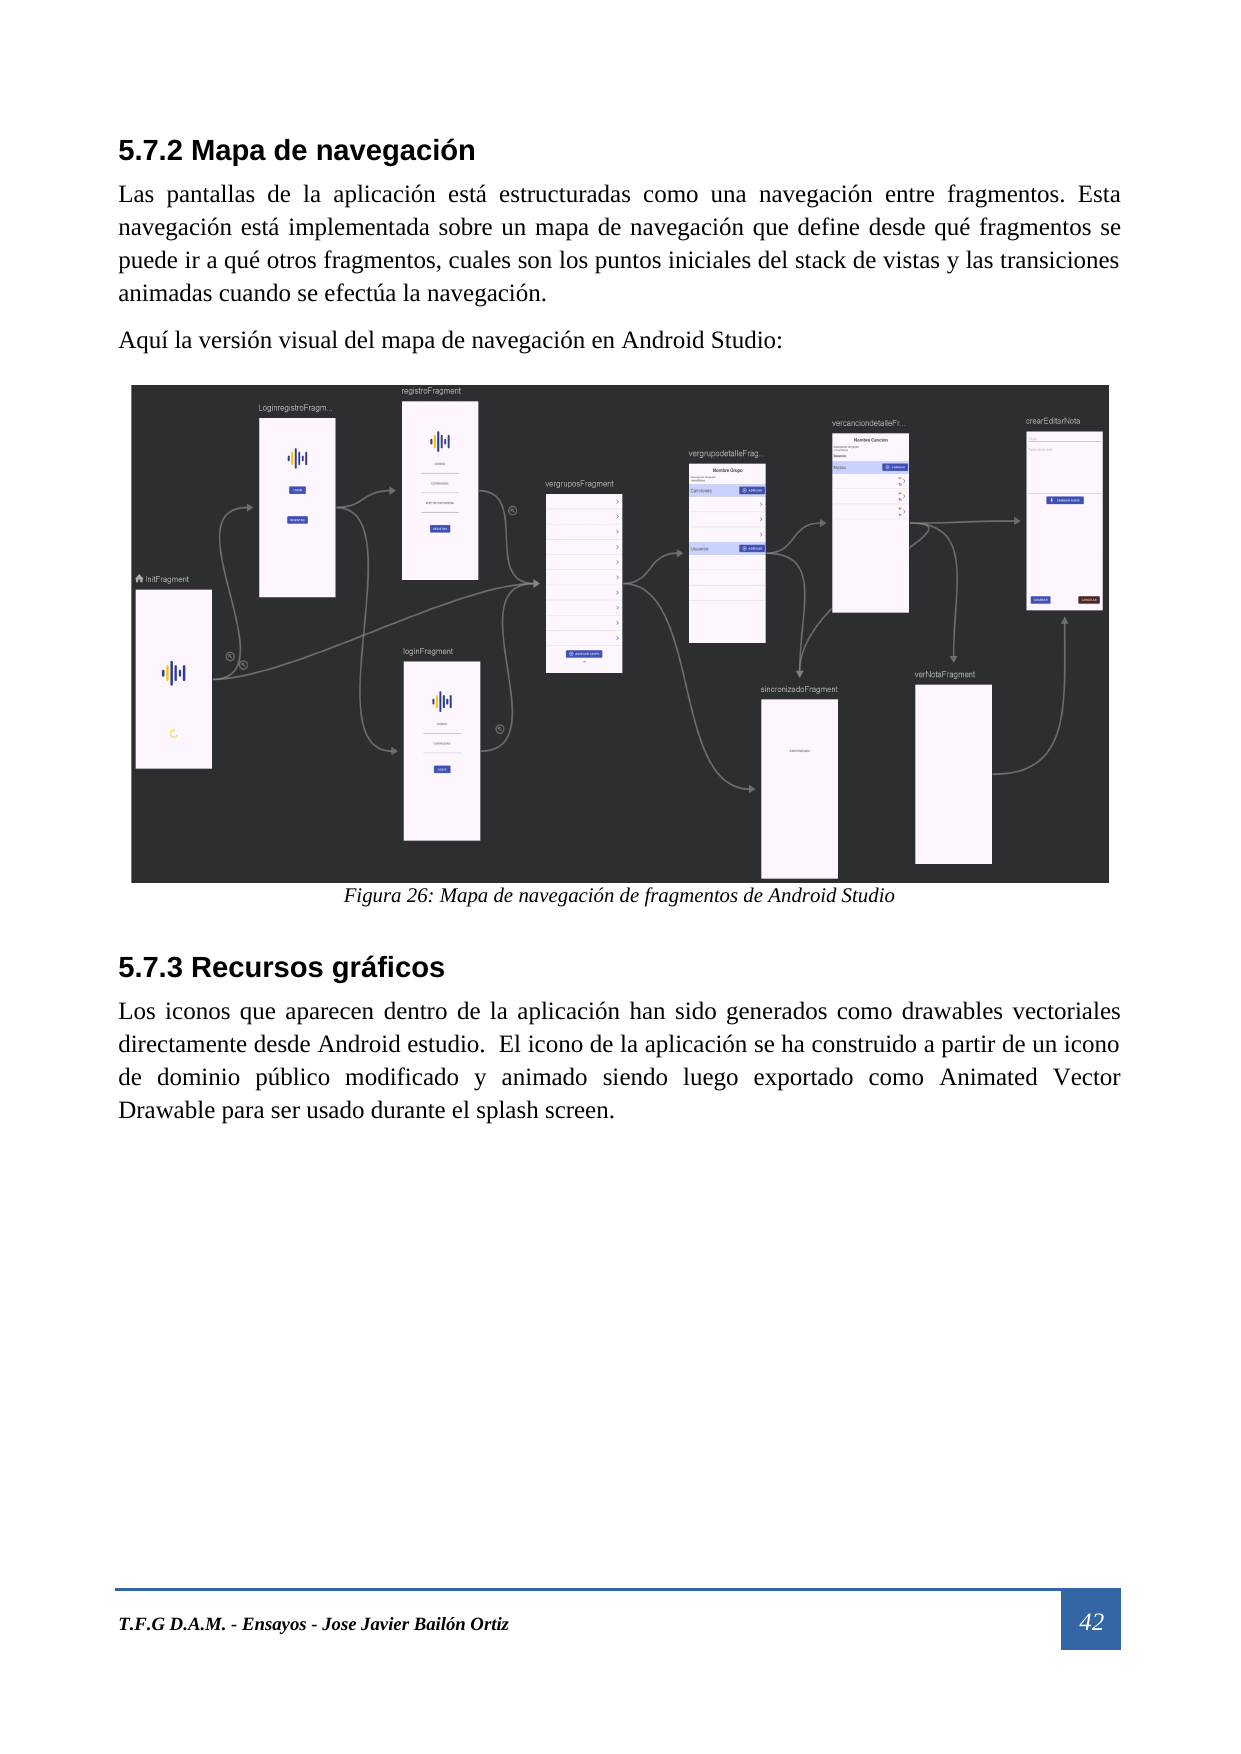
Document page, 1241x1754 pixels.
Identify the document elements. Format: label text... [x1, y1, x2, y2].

subtitle 5.7.3 Recursos gráficos [118, 950, 1122, 983]
picture [131, 385, 1109, 883]
subtitle 5.7.2 Mapa de navegación [118, 133, 1122, 166]
text [131, 373, 1109, 385]
text Figura 26: Mapa de navegación de fragmentos de Android Studio [131, 883, 1109, 907]
text Los iconos que aparecen dentro de la aplicación han sido generados como drawables vectoriales directamente desde Android estudio. El icono de la aplicación se ha construido a partir de un icono de dominio público modificado y animado siendo luego exportado como Animated Vector Drawable para ser usado durante el splash screen. [118, 996, 1122, 1124]
text Las pantallas de la aplicación está estructuradas como una navegación entre fragmentos. Esta navegación está implementada sobre un mapa de navegación que define desde qué fragmentos se puede ir a qué otros fragmentos, cuales son los puntos iniciales del stack de vistas y las transiciones animadas cuando se efectúa la navegación. [118, 179, 1122, 307]
text Aquí la versión visual del mapa de navegación en Android Studio: [118, 325, 1122, 354]
